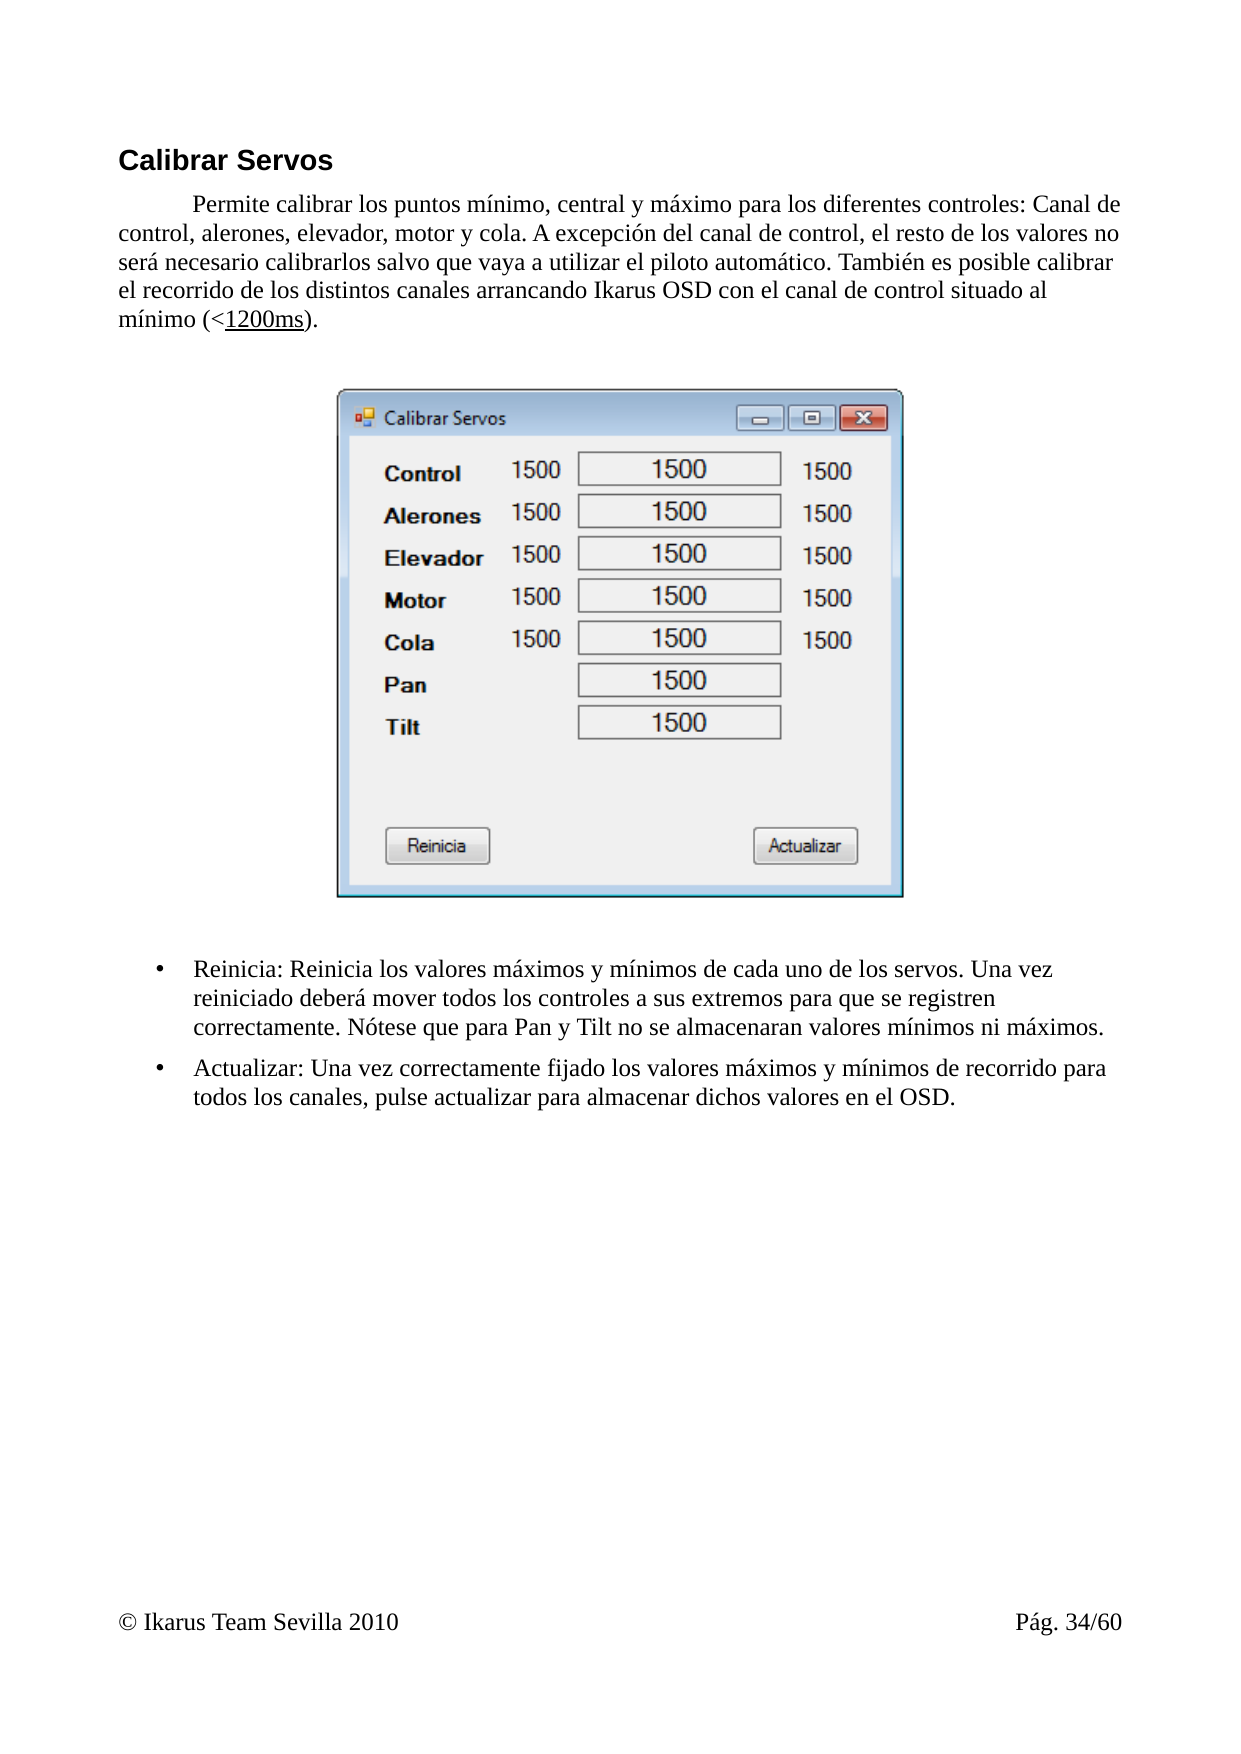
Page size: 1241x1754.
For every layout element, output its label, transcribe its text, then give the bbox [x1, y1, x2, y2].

text Permite calibrar los puntos mínimo, central y máximo para los diferentes controles: Canal de control, alerones, elevador, motor y cola. A excepción del canal de control, el resto de los valores no será necesario calibrarlos salvo que vaya a utilizar el piloto automático. También es posible calibrar el recorrido de los distintos canales arrancando Ikarus OSD con el canal de control situado al mínimo (<1200ms). [118, 189, 1122, 333]
list Reinicia: Reinicia los valores máximos y mínimos de cada uno de los servos. Una vez reiniciado deberá mover todos los controles a sus extremos para que se registren correctamente. Nótese que para Pan y Tilt no se almacenaran valores mínimos ni máximos. [156, 954, 1122, 1041]
picture [334, 386, 907, 901]
subtitle Calibrar Servos [118, 143, 1122, 177]
list Actualizar: Una vez correctamente fijado los valores máximos y mínimos de recorrido para todos los canales, pulse actualizar para almacenar dichos valores en el OSD. [156, 1053, 1122, 1111]
